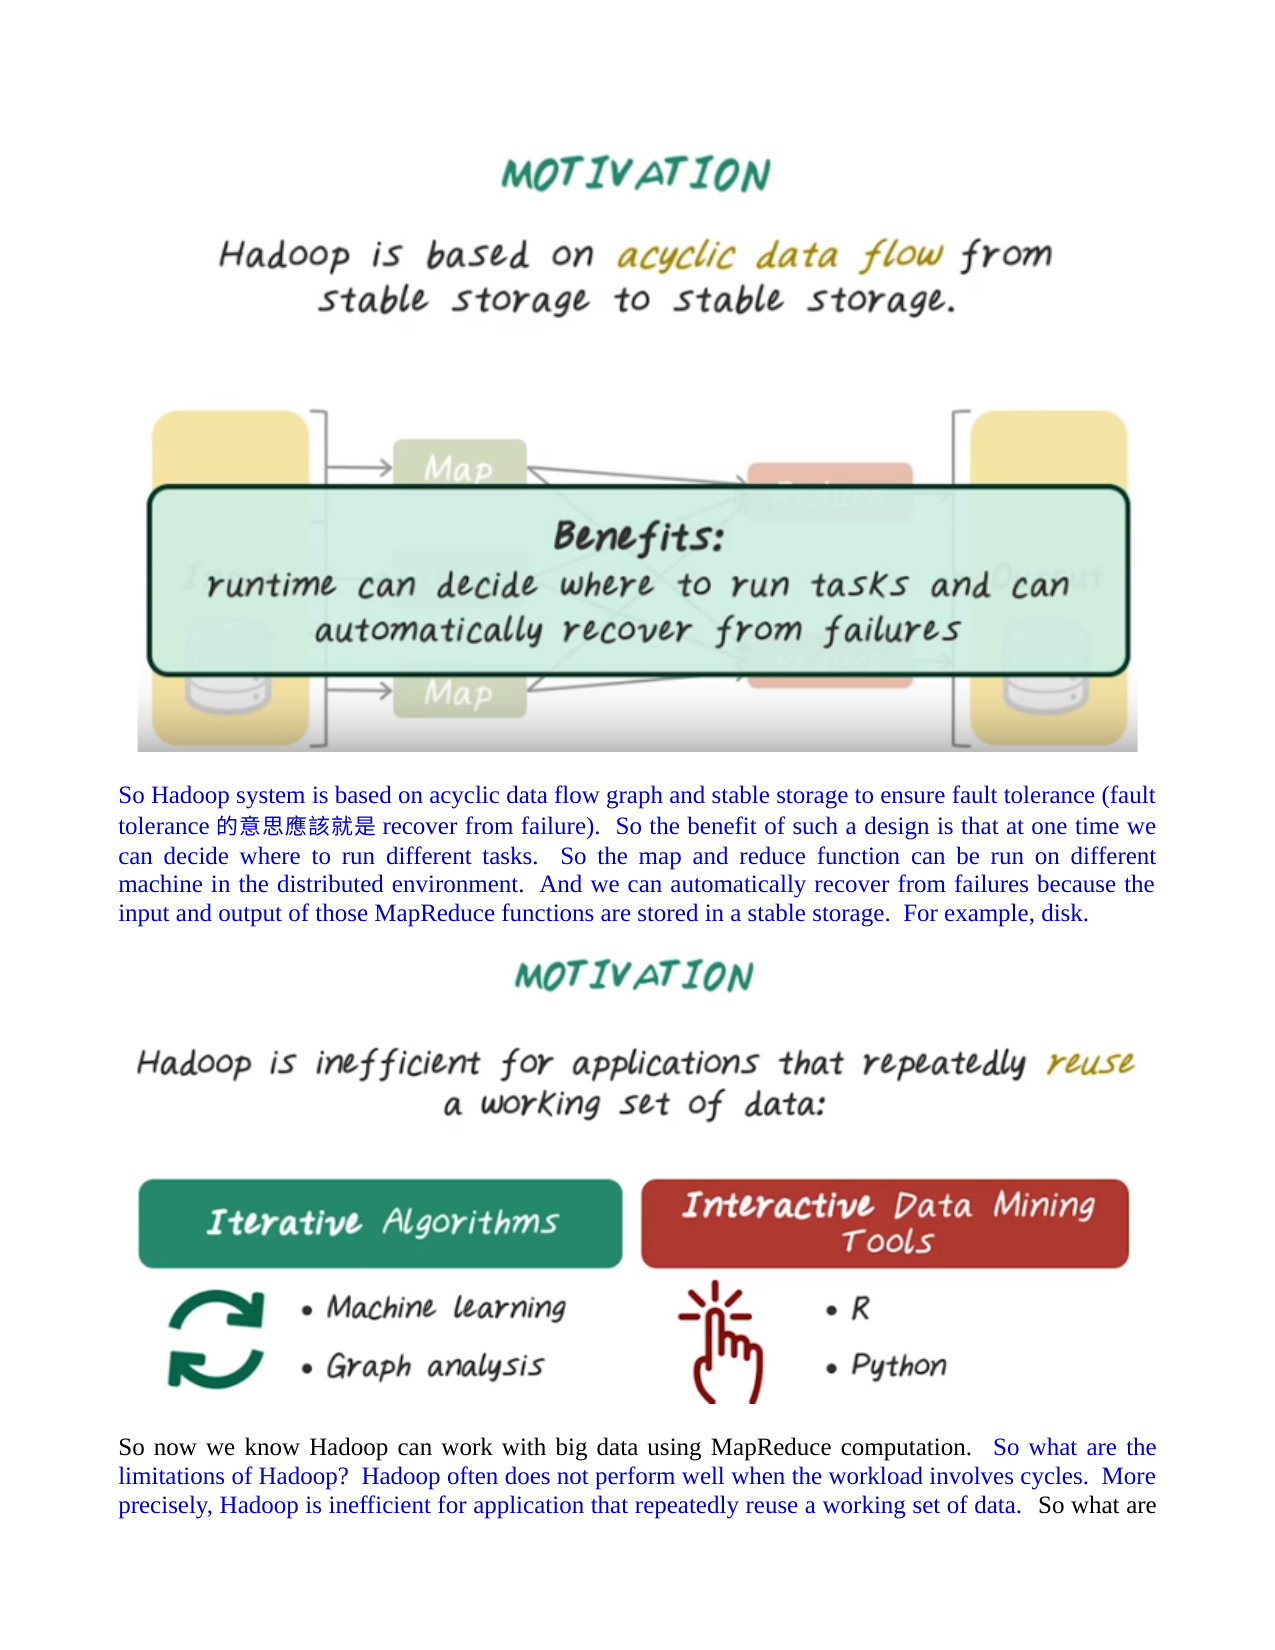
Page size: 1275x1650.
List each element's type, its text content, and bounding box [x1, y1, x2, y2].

picture [137, 146, 1138, 752]
text So Hadoop system is based on acyclic data flow graph and stable storage to ensure fault tolerance (fault tolerance的意思應該就是recover from failure). So the benefit of such a design is that at one time we can decide where to run different tasks. So the map and reduce function can be run on different machine in the distributed environment. And we can automatically recover from failures because the input and output of those MapReduce functions are stored in a stable storage. For example, disk. [118, 780, 1157, 927]
text So now we know Hadoop can work with big data using MapReduce computation. So what are the limitations of Hadoop? Hadoop often does not perform well when the workload involves cycles. More precisely, Hadoop is inefficient for application that repeatedly reuse a working set of data. So what are [118, 1432, 1157, 1519]
picture [118, 955, 1157, 1404]
